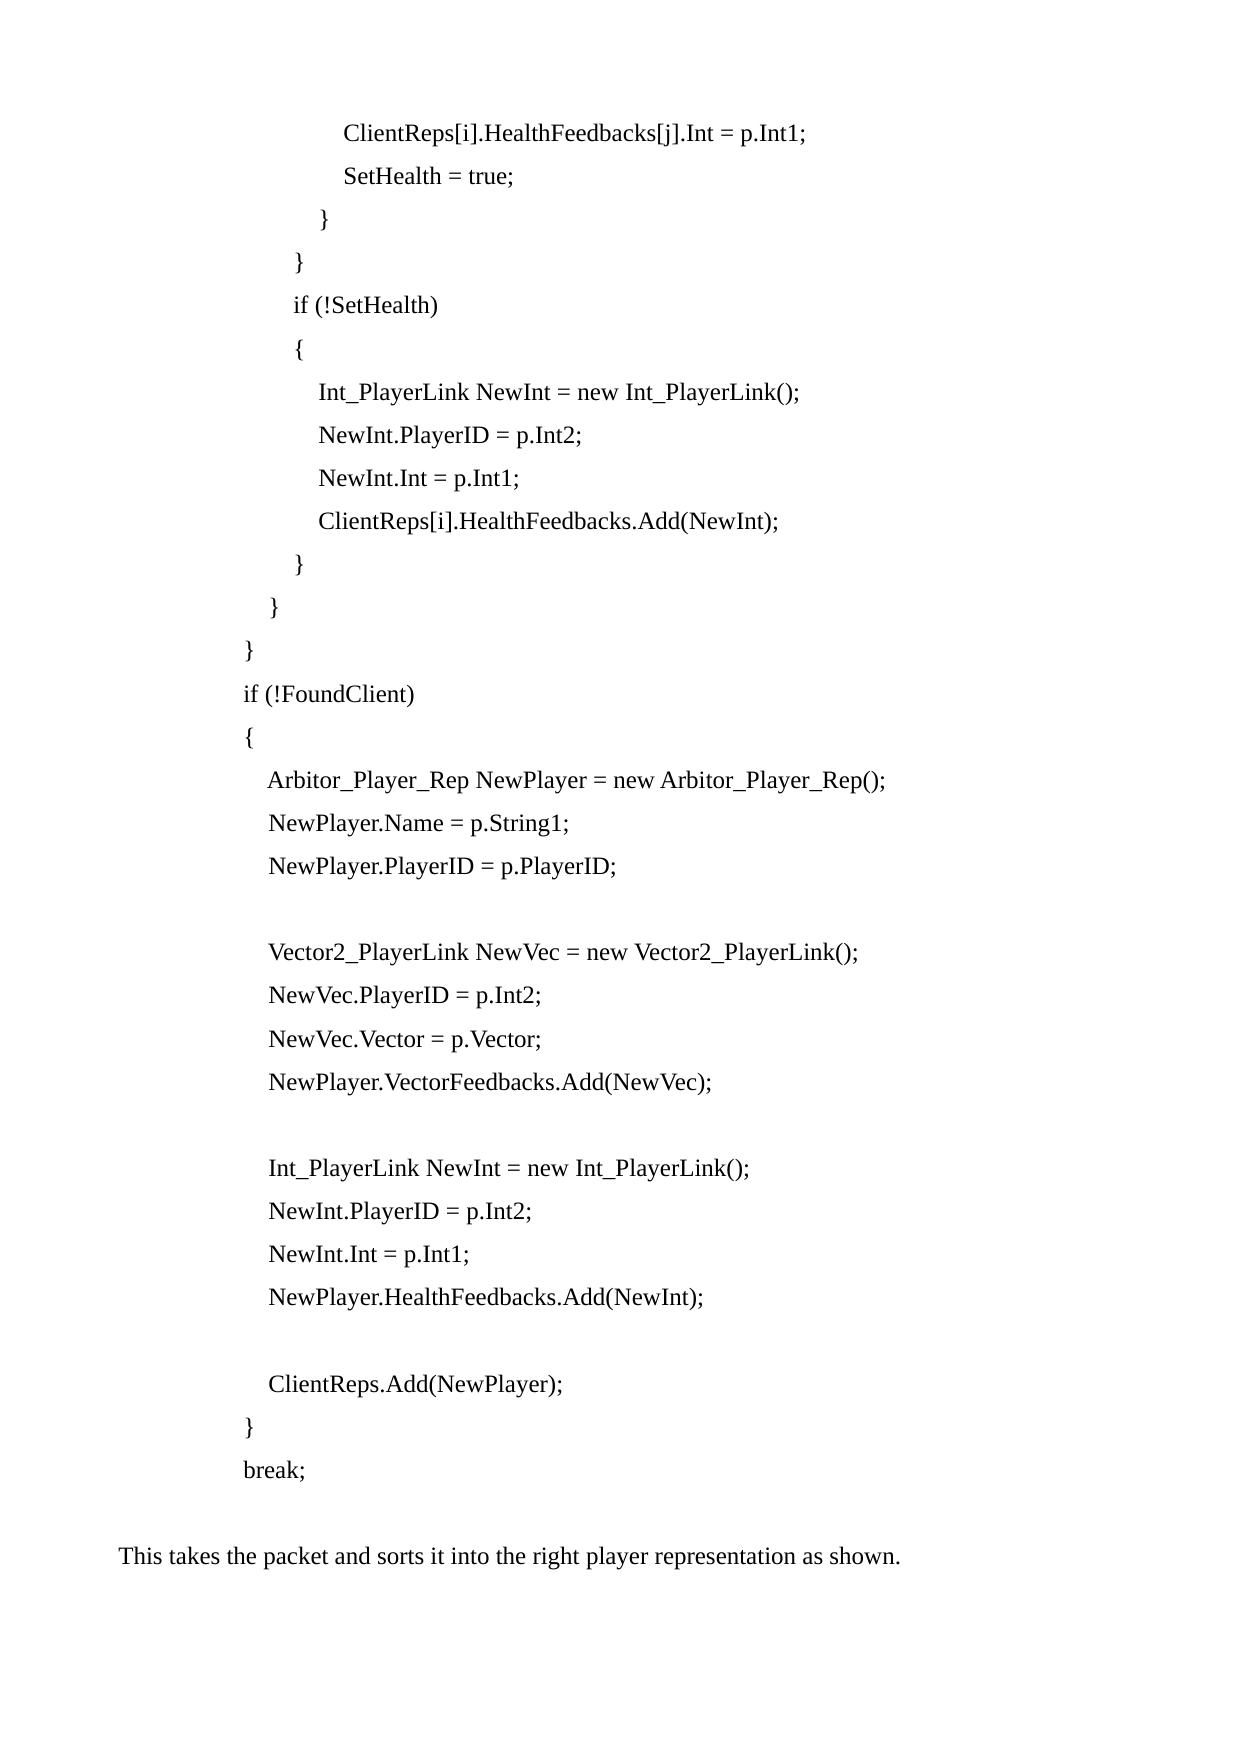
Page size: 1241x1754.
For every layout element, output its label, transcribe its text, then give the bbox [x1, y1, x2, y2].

text break; [118, 1455, 1122, 1484]
text NewInt.PlayerID = p.Int2; [118, 420, 1122, 449]
text SetHealth = true; [118, 161, 1122, 190]
text Int_PlayerLink NewInt = new Int_PlayerLink(); [118, 1153, 1122, 1182]
text } [118, 247, 1122, 276]
text NewPlayer.Name = p.String1; [118, 808, 1122, 837]
text { [118, 334, 1122, 362]
text ClientReps[i].HealthFeedbacks[j].Int = p.Int1; [118, 118, 1122, 147]
text NewInt.Int = p.Int1; [118, 1239, 1122, 1268]
text ClientReps.Add(NewPlayer); [118, 1369, 1122, 1397]
text Vector2_PlayerLink NewVec = new Vector2_PlayerLink(); [118, 937, 1122, 966]
text NewPlayer.HealthFeedbacks.Add(NewInt); [118, 1282, 1122, 1311]
text ClientReps[i].HealthFeedbacks.Add(NewInt); [118, 506, 1122, 535]
text NewInt.Int = p.Int1; [118, 463, 1122, 492]
text NewPlayer.PlayerID = p.PlayerID; [118, 851, 1122, 880]
text NewVec.PlayerID = p.Int2; [118, 981, 1122, 1009]
text Arbitor_Player_Rep NewPlayer = new Arbitor_Player_Rep(); [118, 765, 1122, 794]
text } [118, 636, 1122, 664]
text { [118, 722, 1122, 751]
text } [118, 549, 1122, 578]
text NewInt.PlayerID = p.Int2; [118, 1196, 1122, 1225]
text } [118, 592, 1122, 621]
text NewVec.Vector = p.Vector; [118, 1024, 1122, 1052]
text if (!SetHealth) [118, 291, 1122, 319]
text if (!FoundClient) [118, 679, 1122, 707]
text } [118, 204, 1122, 233]
text } [118, 1412, 1122, 1441]
text Int_PlayerLink NewInt = new Int_PlayerLink(); [118, 377, 1122, 406]
text This takes the packet and sorts it into the right player representation as shown. [118, 1541, 1122, 1570]
text NewPlayer.VectorFeedbacks.Add(NewVec); [118, 1067, 1122, 1096]
